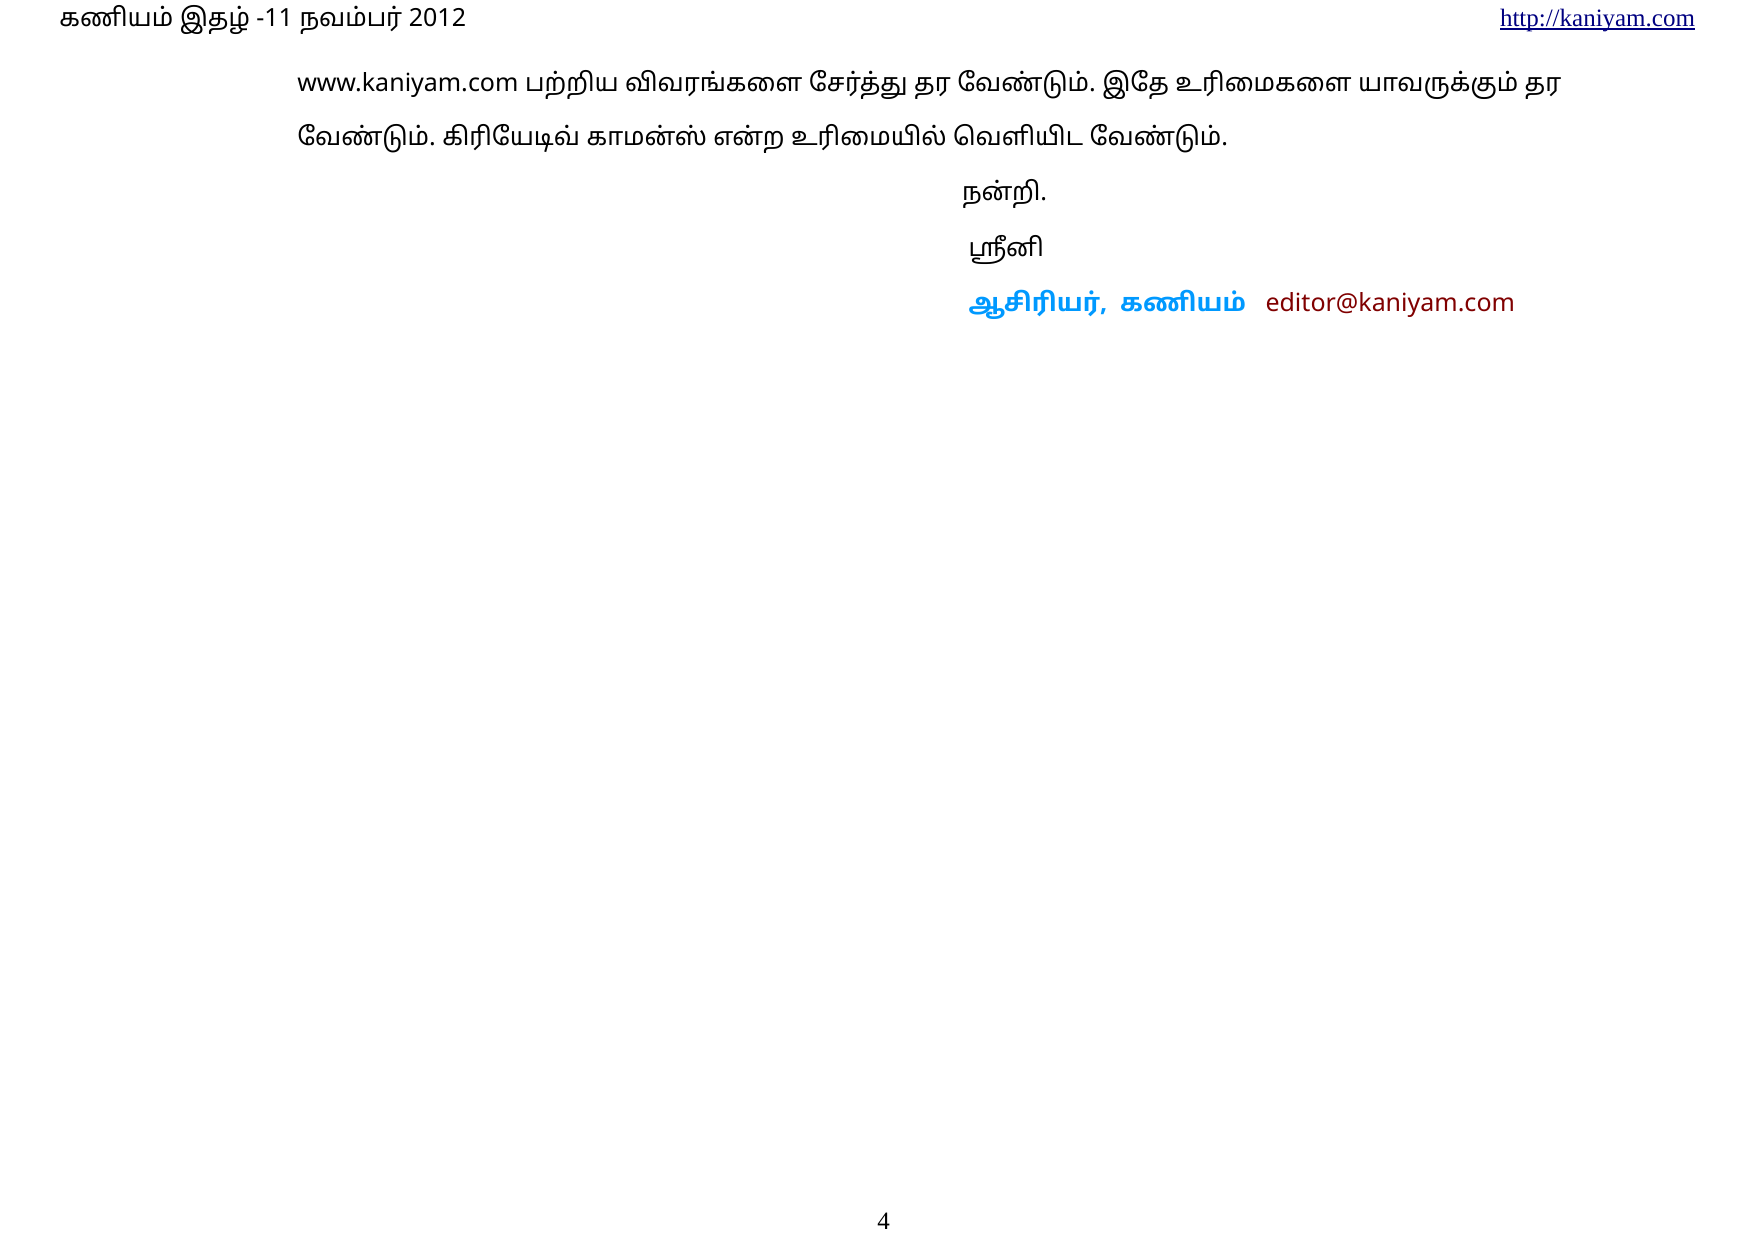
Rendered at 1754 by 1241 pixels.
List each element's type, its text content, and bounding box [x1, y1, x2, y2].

text ஸ்ரீனி [297, 229, 1695, 266]
text www.kaniyam.com பற்றிய விவரங்களை சேர்த்து தர வேண்டும். இதே உரிமைகளை யாவருக்கும் தர வேண்டும். கிரியேடிவ் காமன்ஸ் என்ற உரிமையில் வெளியிட வேண்டும். [297, 64, 1695, 155]
text நன்றி. [297, 174, 1695, 211]
subtitle ஆசிரியர், கணியம் editor@kaniyam.com [297, 284, 1695, 322]
